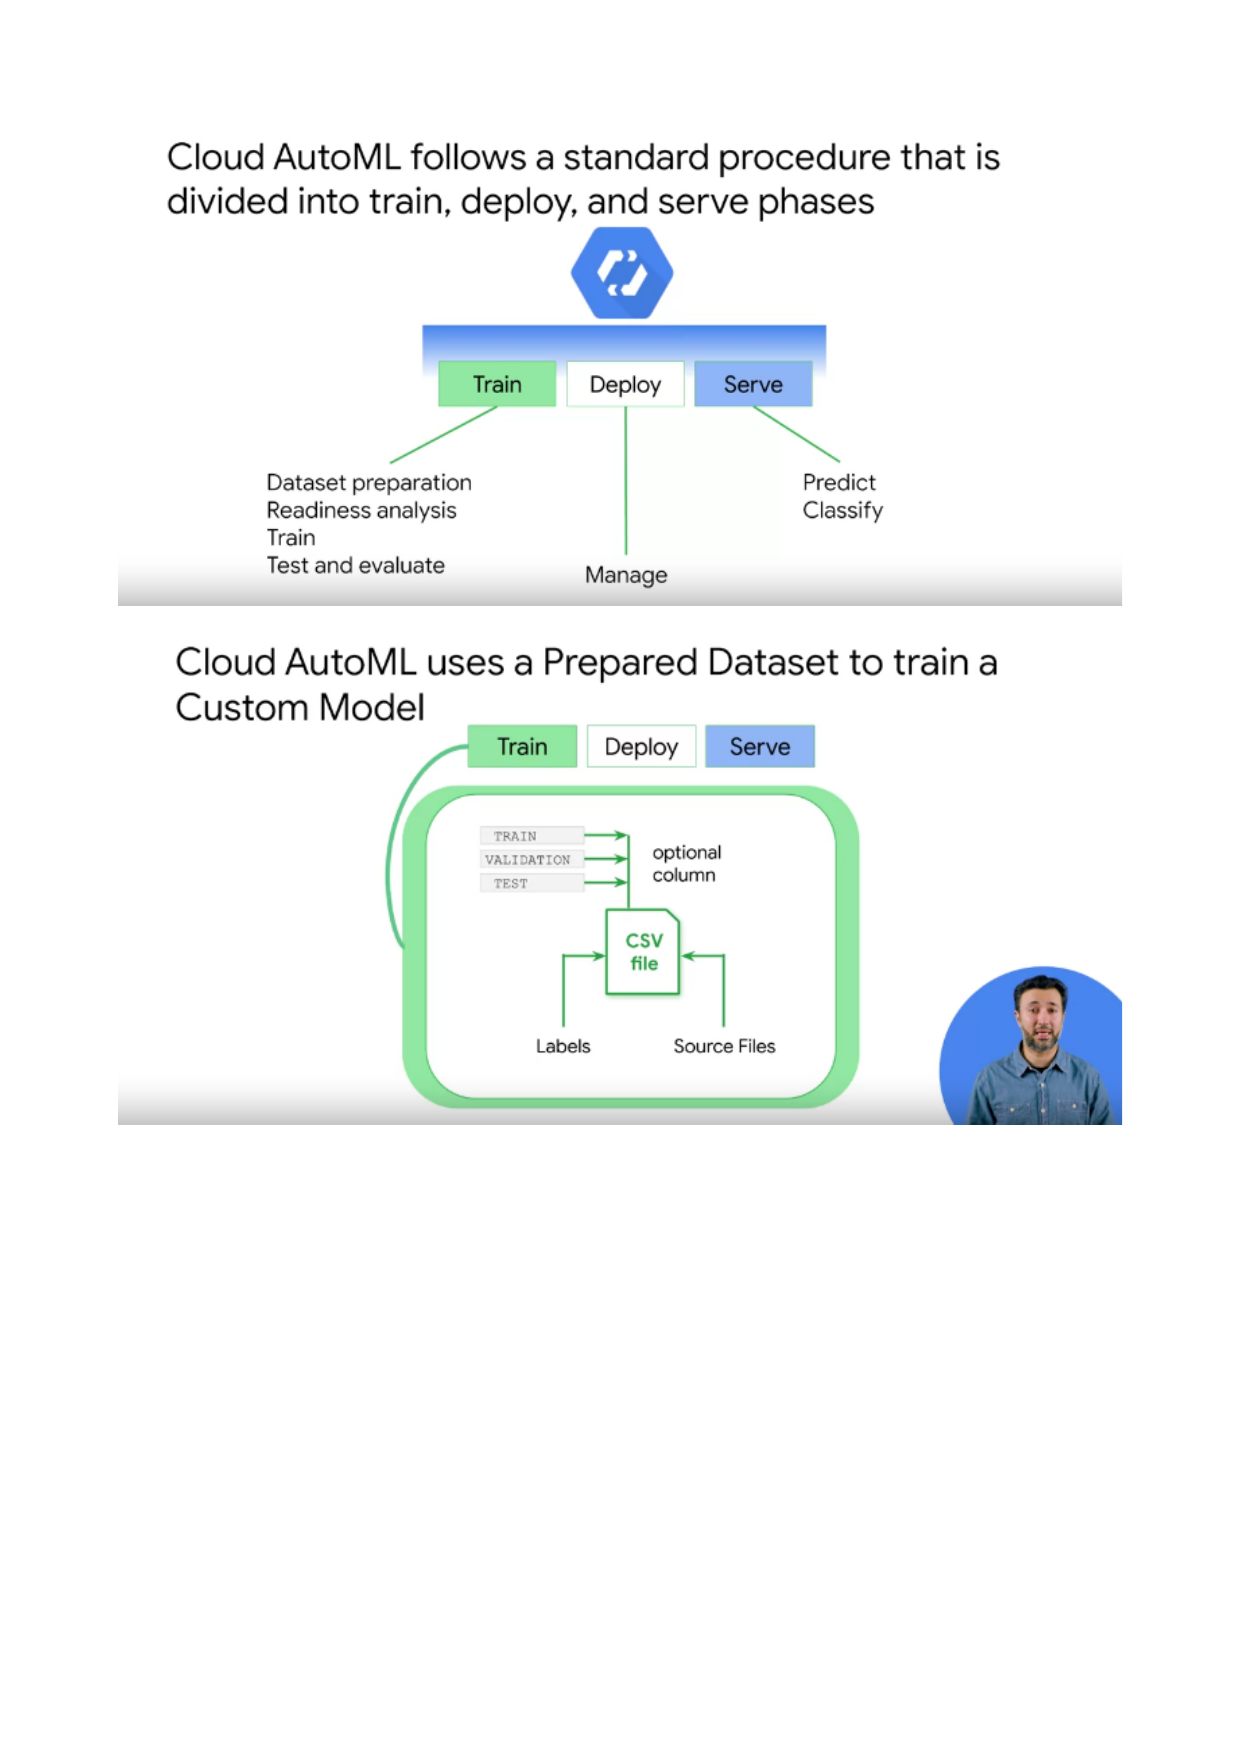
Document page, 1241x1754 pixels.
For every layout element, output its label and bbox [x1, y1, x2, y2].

picture [118, 633, 1123, 1125]
picture [118, 118, 1123, 606]
